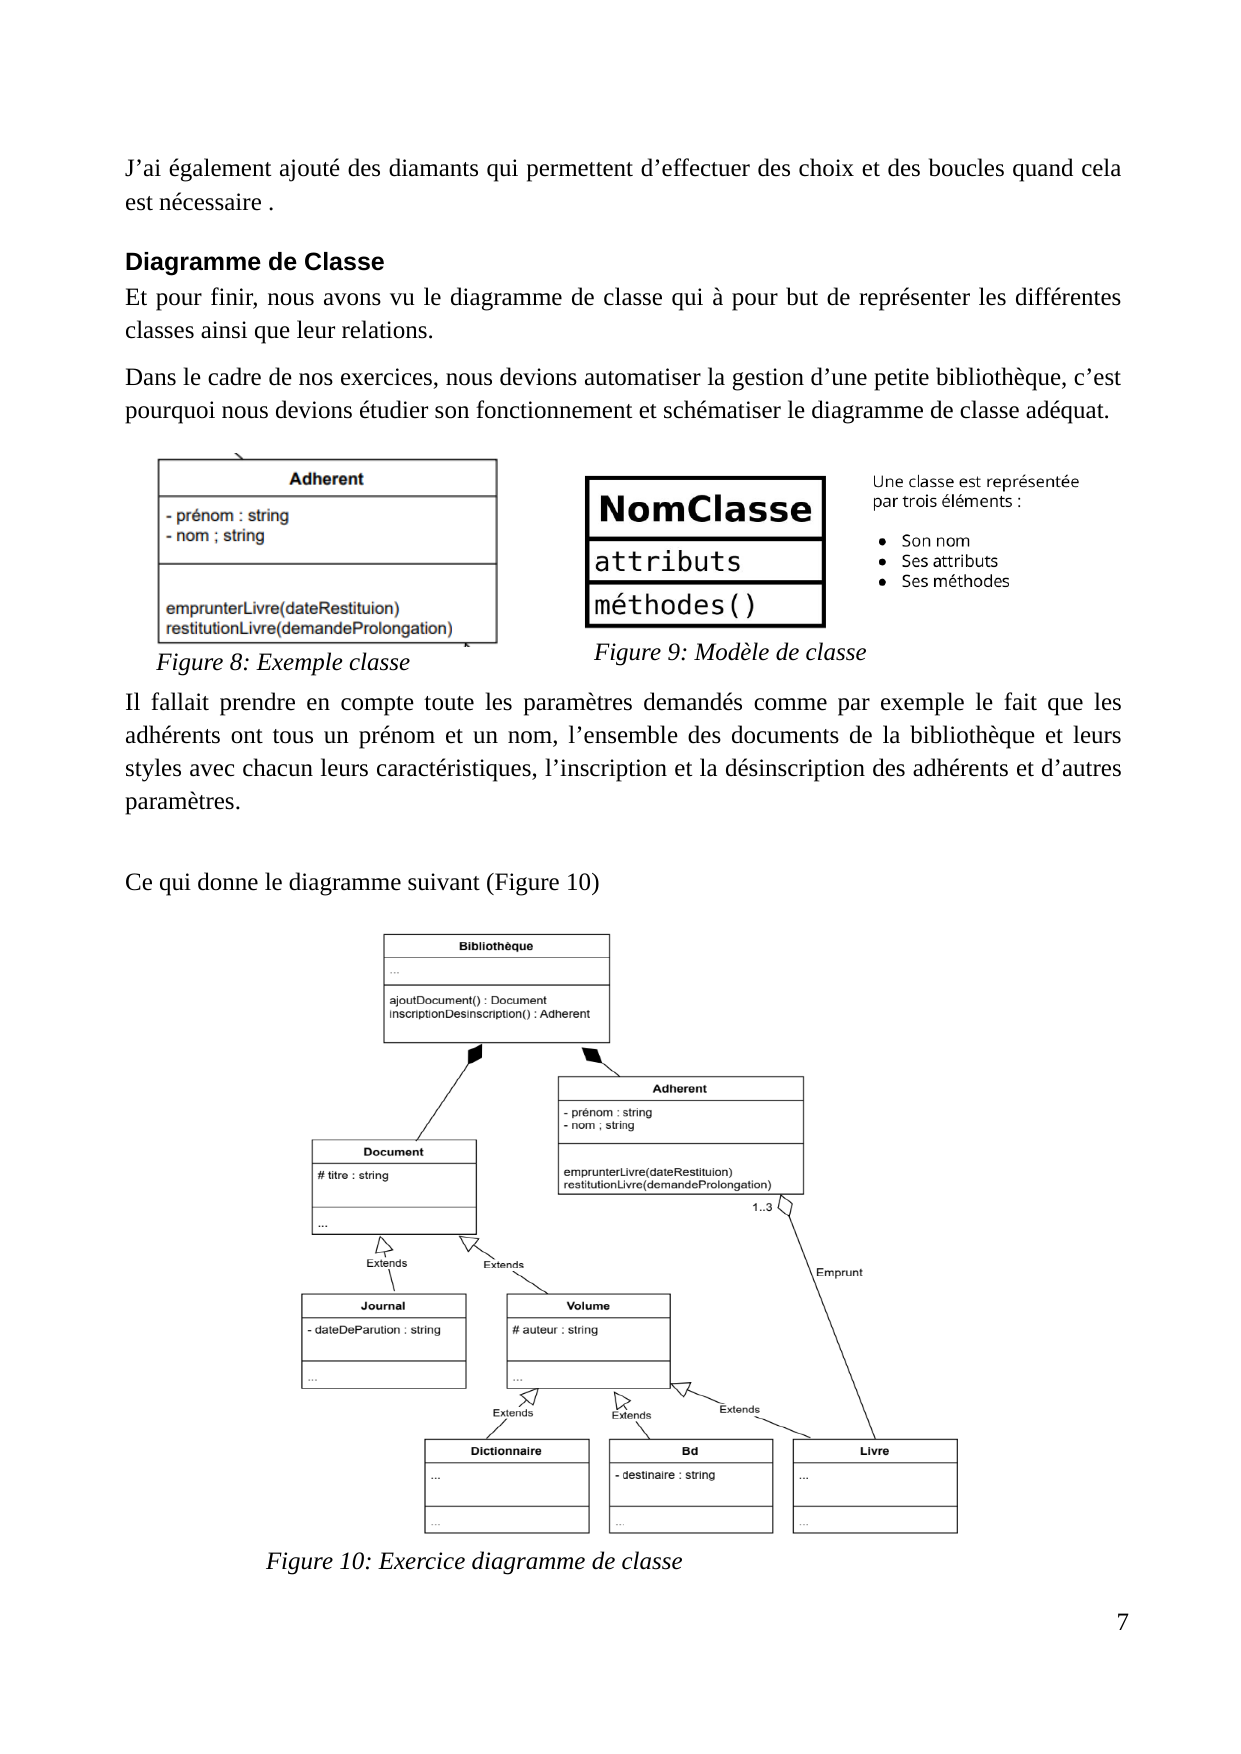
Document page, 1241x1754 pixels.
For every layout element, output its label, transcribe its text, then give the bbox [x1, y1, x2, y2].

text Figure 8: Exemple classe [156, 647, 498, 676]
subtitle Diagramme de Classe [125, 247, 1123, 275]
text Ce qui donne le diagramme suivant (Figure 10) [125, 834, 1123, 896]
text Il fallait prendre en compte toute les paramètres demandés comme par exemple le fait que les adhérents ont tous un prénom et un nom, l’ensemble des documents de la bibliothèque et leurs styles avec chacun leurs caractéristiques, l’inscription et la désinscription des adhérents et d’autres paramètres. [125, 443, 1123, 815]
text J’ai également ajouté des diamants qui permettent d’effectuer des choix et des boucles quand cela est nécessaire . [125, 153, 1123, 215]
text [266, 908, 982, 921]
text Et pour finir, nous avons vu le diagramme de classe qui à pour but de représenter les différentes classes ainsi que leur relations. [125, 282, 1123, 343]
picture [156, 453, 498, 647]
picture [572, 444, 1085, 637]
text Figure 10: Exercice diagramme de classe [266, 1547, 982, 1575]
picture [265, 921, 983, 1547]
text Figure 9: Modèle de classe [594, 478, 1106, 666]
text Dans le cadre de nos exercices, nous devions automatiser la gestion d’une petite bibliothèque, c’est pourquoi nous devions étudier son fonctionnement et schématiser le diagramme de classe adéquat. [125, 362, 1123, 424]
